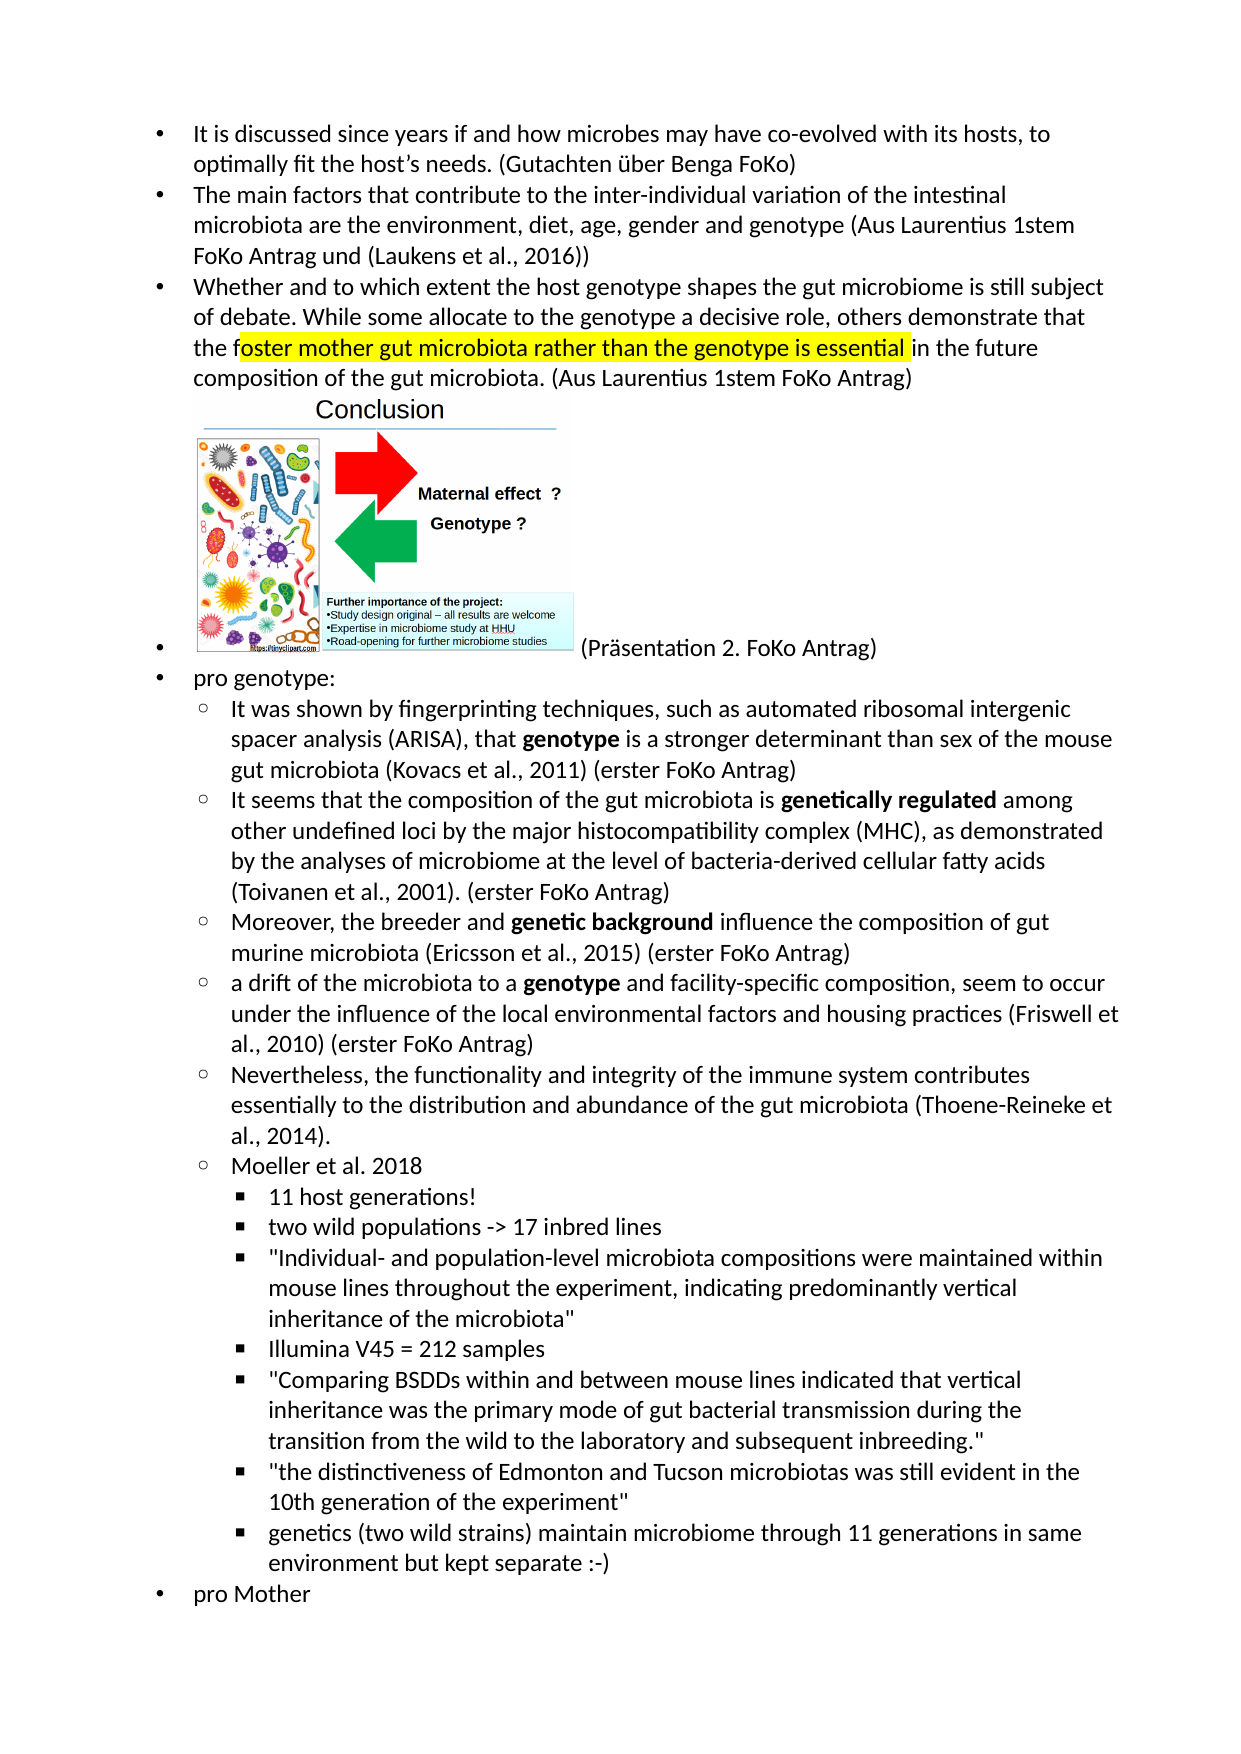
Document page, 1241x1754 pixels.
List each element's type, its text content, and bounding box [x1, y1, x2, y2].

list Moreover, the breeder and genetic background influence the composition of gut murine microbiota (Ericsson et al., 2015) (erster FoKo Antrag) [193, 906, 1122, 967]
list (Präsentation 2. FoKo Antrag) [156, 393, 1122, 662]
list It was shown by fingerprinting techniques, such as automated ribosomal intergenic spacer analysis (ARISA), that genotype is a stronger determinant than sex of the mouse gut microbiota (Kovacs et al., 2011) (erster FoKo Antrag) [193, 693, 1122, 784]
list Whether and to which extent the host genotype shapes the gut microbiome is still subject of debate. While some allocate to the genotype a decisive role, others demonstrate that the foster mother gut microbiota rather than the genotype is essential in the future composition of the gut microbiota. (Aus Laurentius 1stem FoKo Antrag) [156, 271, 1122, 393]
list two wild populations -> 17 inbred lines [231, 1212, 1122, 1242]
list "the distinctiveness of Edmonton and Tucson microbiotas was still evident in the 10th generation of the experiment" [231, 1456, 1122, 1517]
list Illumina V45 = 212 samples [231, 1334, 1122, 1364]
list pro Mother [156, 1578, 1122, 1608]
list a drift of the microbiota to a genotype and facility-specific composition, seem to occur under the influence of the local environmental factors and housing practices (Friswell et al., 2010) (erster FoKo Antrag) [193, 967, 1122, 1059]
list The main factors that contribute to the inter-individual variation of the intestinal microbiota are the environment, diet, age, gender and genotype (Aus Laurentius 1stem FoKo Antrag und (Laukens et al., 2016)) [156, 179, 1122, 271]
list "Individual- and population-level microbiota compositions were maintained within mouse lines throughout the experiment, indicating predominantly vertical inheritance of the microbiota" [231, 1242, 1122, 1334]
list "Comparing BSDDs within and between mouse lines indicated that vertical inheritance was the primary mode of gut bacterial transmission during the transition from the wild to the laboratory and subsequent inbreeding." [231, 1364, 1122, 1456]
picture [193, 392, 575, 656]
list 11 host generations! [231, 1181, 1122, 1212]
list pro genotype: [156, 662, 1122, 693]
list Nevertheless, the functionality and integrity of the immune system contributes essentially to the distribution and abundance of the gut microbiota (Thoene-Reineke et al., 2014). [193, 1059, 1122, 1151]
list genetics (two wild strains) maintain microbiome through 11 generations in same environment but kept separate :-) [231, 1517, 1122, 1578]
list It is discussed since years if and how microbes may have co-evolved with its hosts, to optimally fit the host’s needs. (Gutachten über Benga FoKo) [156, 118, 1122, 179]
list Moeller et al. 2018 [193, 1151, 1122, 1181]
list It seems that the composition of the gut microbiota is genetically regulated among other undefined loci by the major histocompatibility complex (MHC), as demonstrated by the analyses of microbiome at the level of bacteria-derived cellular fatty acids (Toivanen et al., 2001). (erster FoKo Antrag) [193, 784, 1122, 906]
